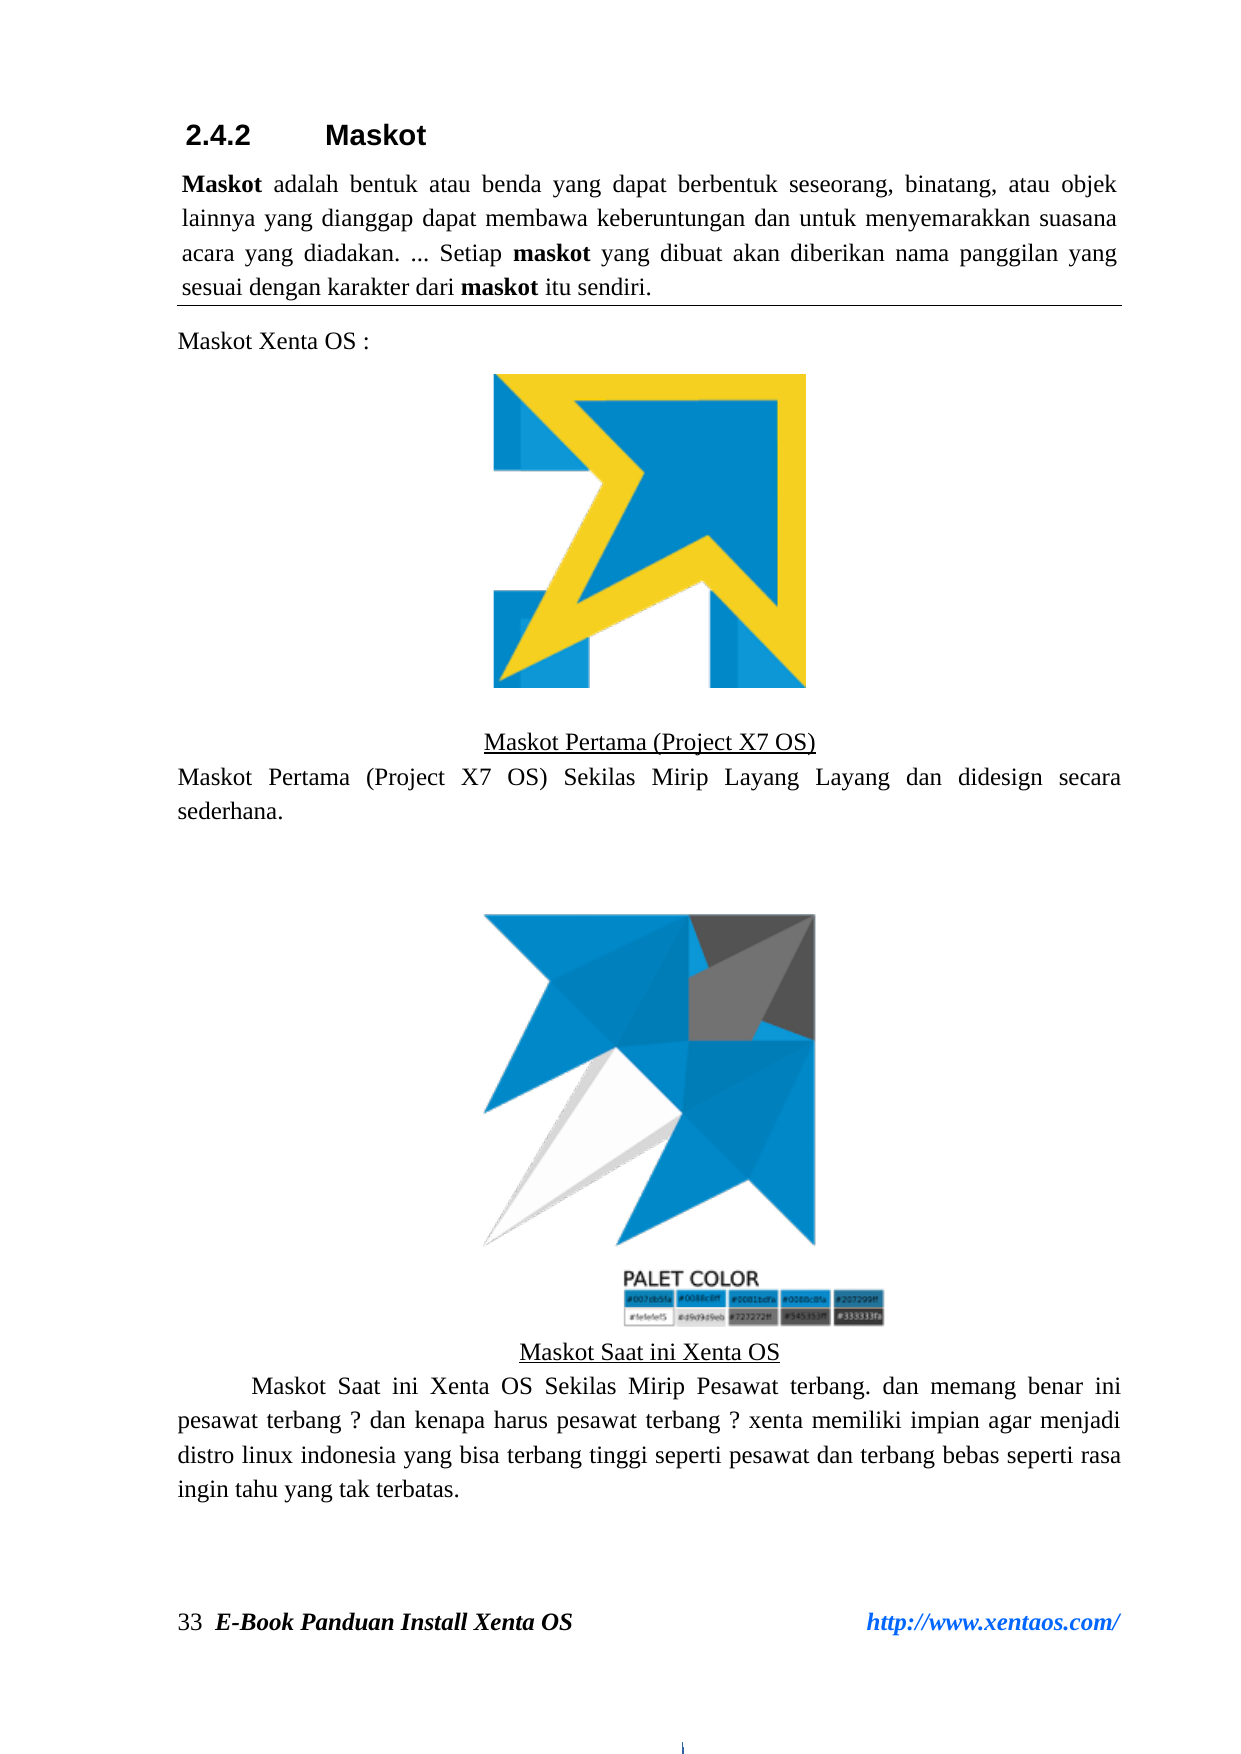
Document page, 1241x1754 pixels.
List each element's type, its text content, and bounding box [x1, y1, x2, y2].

text Maskot adalah bentuk atau benda yang dapat berbentuk seseorang, binatang, atau objek lainnya yang dianggap dapat membawa keberuntungan dan untuk menyemarakkan suasana acara yang diadakan. ... Setiap maskot yang dibuat akan diberikan nama panggilan yang sesuai dengan karakter dari maskot itu sendiri. [177, 164, 1122, 305]
picture [399, 831, 900, 1331]
text Maskot Saat ini Xenta OS Sekilas Mirip Pesawat terbang. dan memang benar ini pesawat terbang ? dan kenapa harus pesawat terbang ? xenta memiliki impian agar menjadi distro linux indonesia yang bisa terbang tinggi seperti pesawat dan terbang bebas seperti rasa ingin tahu yang tak terbatas. [177, 1371, 1122, 1503]
text Maskot Pertama (Project X7 OS) [177, 727, 1122, 756]
text Maskot Pertama (Project X7 OS) Sekilas Mirip Layang Layang dan didesign secara sederhana. [177, 762, 1122, 825]
subtitle Maskot [177, 118, 1122, 152]
text Maskot Saat ini Xenta OS [177, 1337, 1122, 1365]
picture [493, 374, 806, 688]
text Maskot Xenta OS : [177, 326, 1122, 354]
